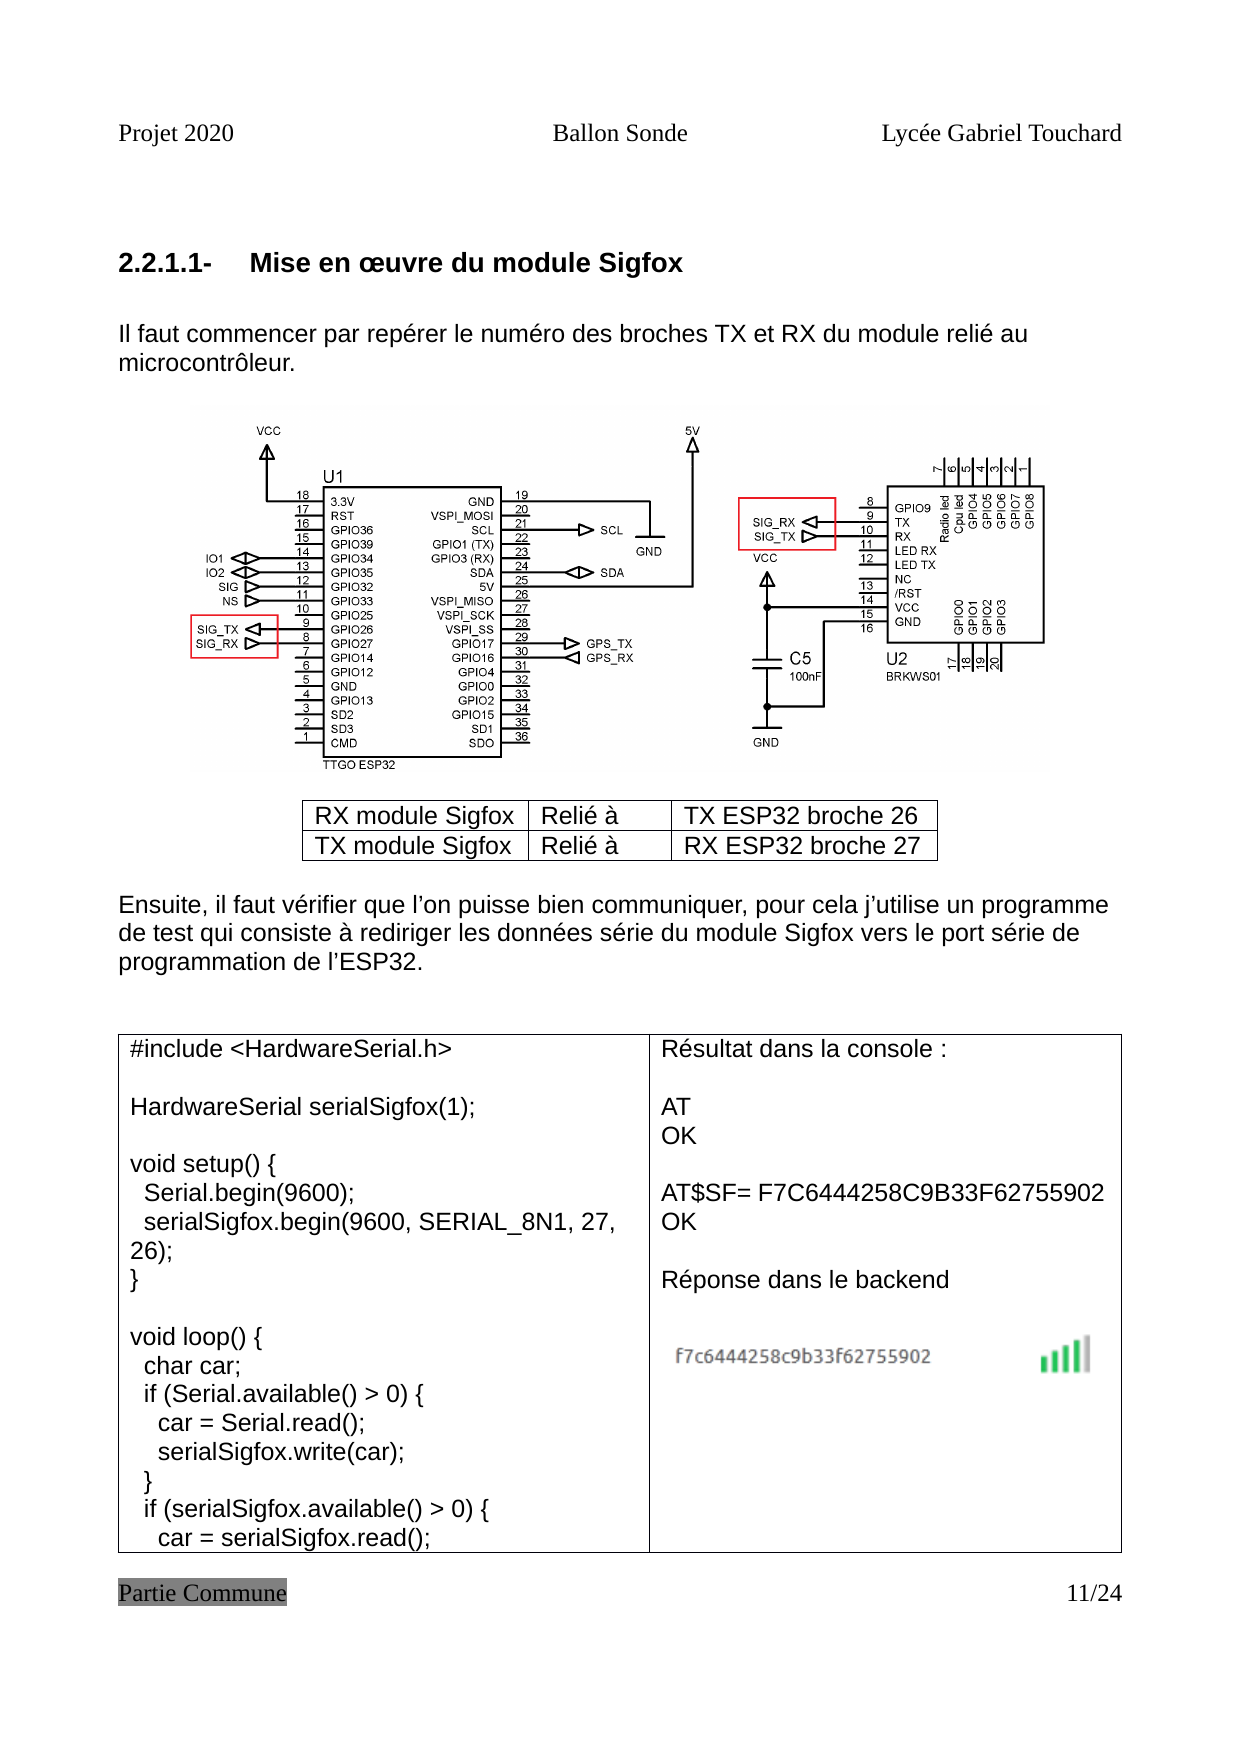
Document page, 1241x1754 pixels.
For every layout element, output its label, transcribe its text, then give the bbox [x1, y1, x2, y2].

table_cell TX module Sigfox [303, 831, 528, 860]
table_header #include <HardwareSerial.h> HardwareSerial serialSigfox(1); void setup() { Serial.begin(9600); serialSigfox.begin(9600, SERIAL_8N1, 27, 26); } void loop() { char car; if (Serial.available() > 0) { car = Serial.read(); serialSigfox.write(car); } if (serialSigfox.available() > 0) { car = serialSigfox.read(); [119, 1035, 649, 1552]
table_header TX ESP32 broche 26 [672, 801, 937, 830]
picture [189, 405, 1051, 772]
table_header RX module Sigfox [303, 801, 528, 830]
table_header Résultat dans la console : AT OK AT$SF= F7C6444258C9B33F62755902 OK Réponse dans le backend [650, 1035, 1121, 1552]
text Il faut commencer par repérer le numéro des broches TX et RX du module relié au microcontrôleur. [118, 319, 1122, 377]
table_header Relié à [529, 801, 671, 830]
table_cell RX ESP32 broche 27 [672, 831, 937, 860]
text Ensuite, il faut vérifier que l’on puisse bien communiquer, pour cela j’utilise un programme de test qui consiste à rediriger les données série du module Sigfox vers le port série de programmation de l’ESP32. [118, 890, 1122, 976]
subtitle Mise en œuvre du module Sigfox [118, 246, 1122, 278]
table_cell Relié à [529, 831, 671, 860]
